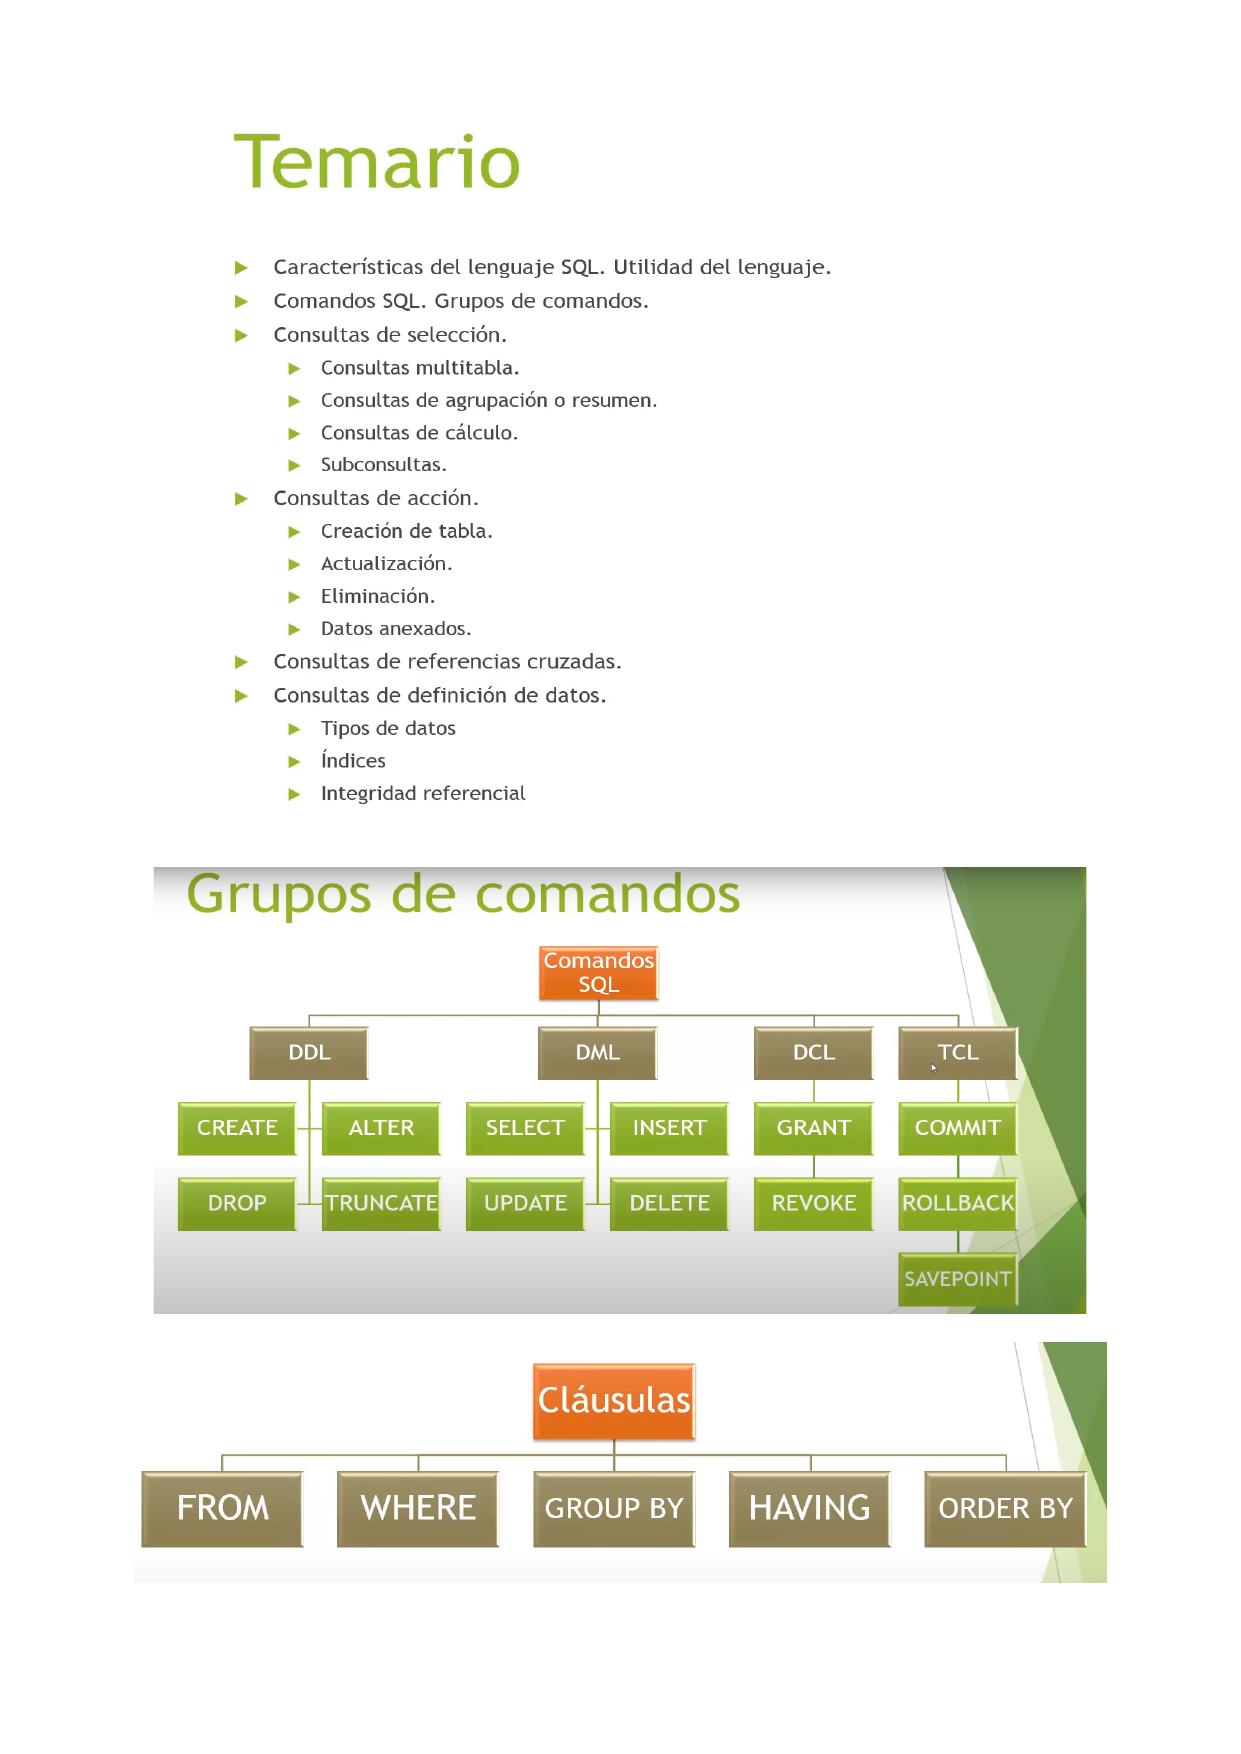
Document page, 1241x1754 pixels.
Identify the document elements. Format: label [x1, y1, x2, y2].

picture [133, 1342, 1107, 1583]
picture [195, 118, 1045, 810]
picture [153, 867, 1087, 1314]
